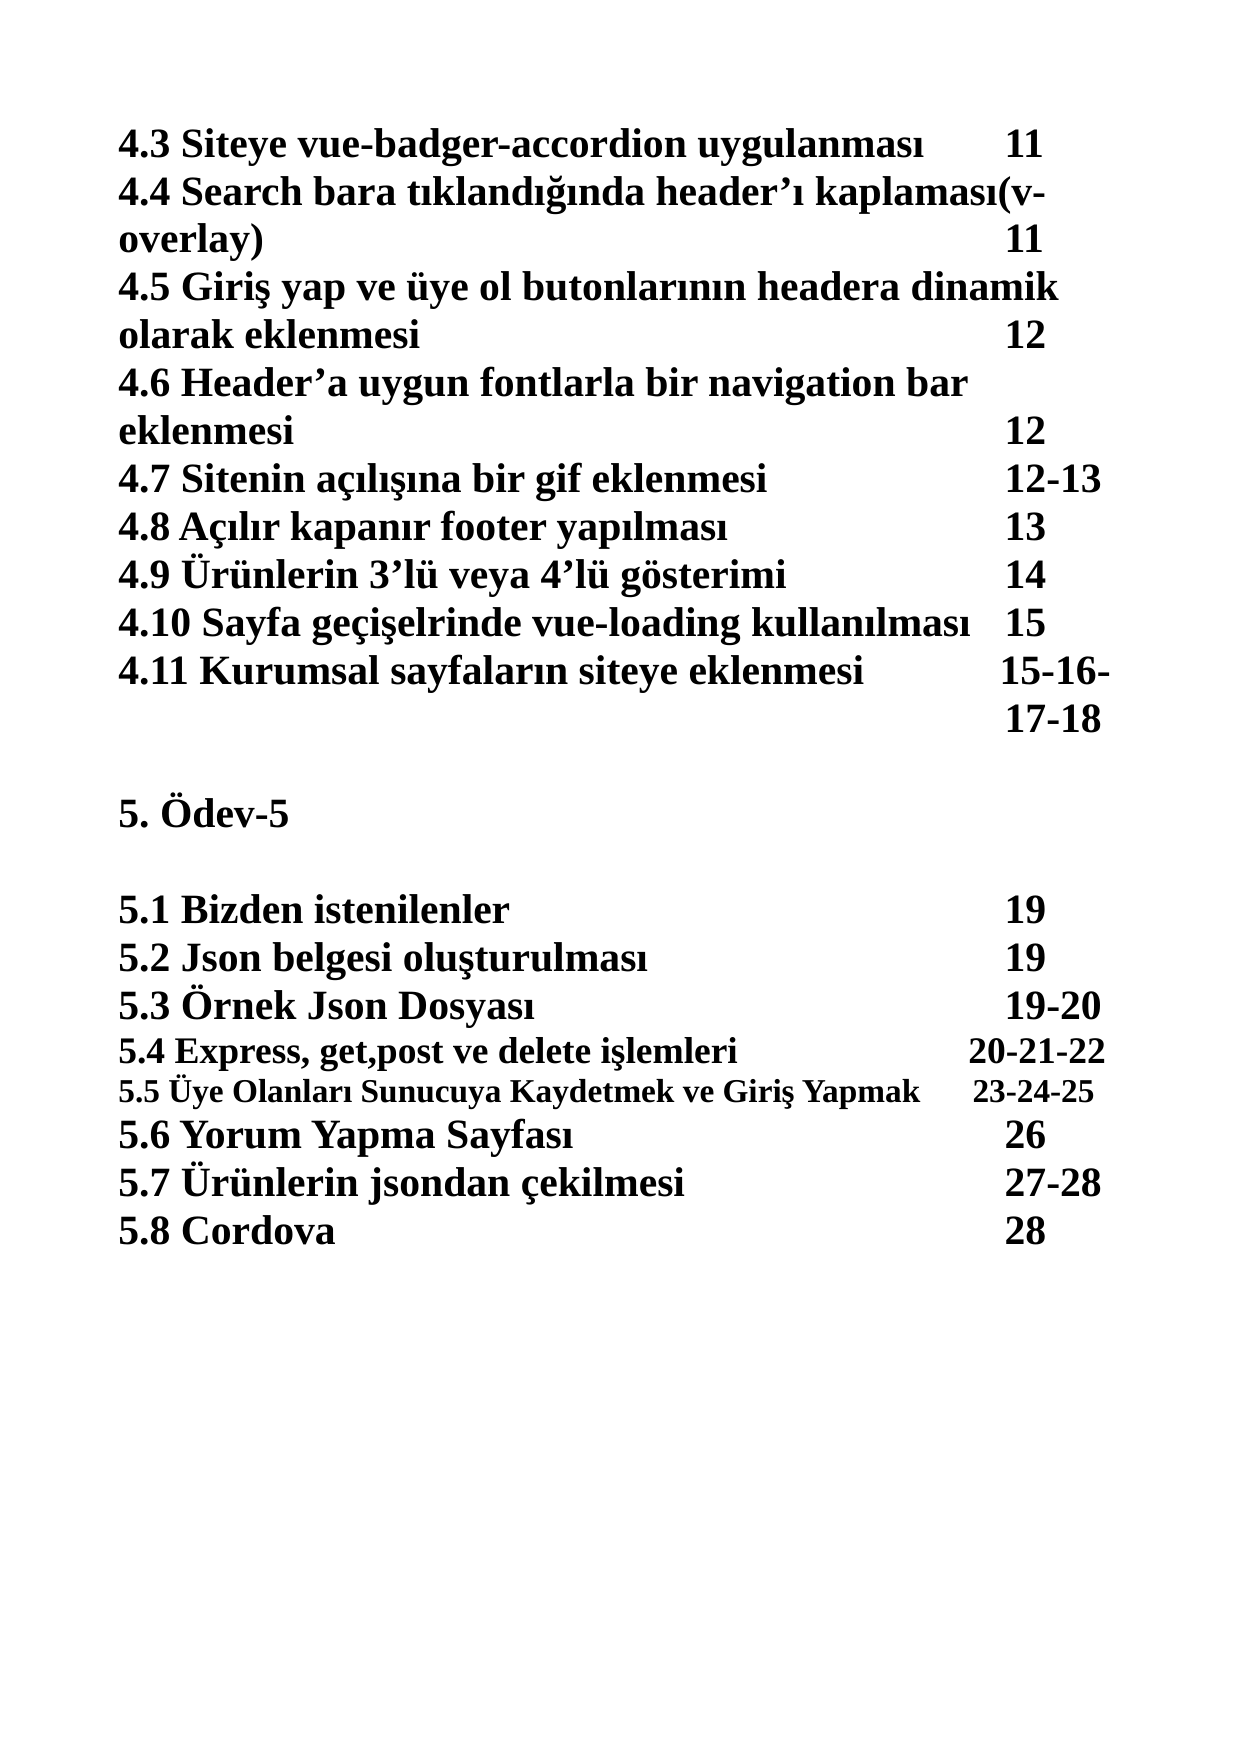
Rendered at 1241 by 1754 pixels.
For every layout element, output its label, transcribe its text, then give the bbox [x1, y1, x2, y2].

text 5.5 Üye Olanları Sunucuya Kaydetmek ve Giriş Yapmak 23-24-25 [118, 1072, 1122, 1110]
text 4.7 Sitenin açılışına bir gif eklenmesi 12-13 [118, 453, 1122, 501]
text 5.6 Yorum Yapma Sayfası 26 [118, 1110, 1122, 1158]
text 5.4 Express, get,post ve delete işlemleri 20-21-22 [118, 1028, 1122, 1072]
text 4.9 Ürünlerin 3’lü veya 4’lü gösterimi 14 [118, 549, 1122, 597]
text 4.5 Giriş yap ve üye ol butonlarının headera dinamik olarak eklenmesi 12 [118, 262, 1122, 358]
text 4.3 Siteye vue-badger-accordion uygulanması 11 [118, 118, 1122, 166]
text 4.11 Kurumsal sayfaların siteye eklenmesi 15-16- 17-18 [118, 645, 1122, 741]
text 5. Ödev-5 [118, 789, 1122, 837]
text 4.6 Header’a uygun fontlarla bir navigation bar eklenmesi 12 [118, 358, 1122, 453]
text 5.8 Cordova 28 [118, 1206, 1122, 1254]
text 5.1 Bizden istenilenler 19 [118, 885, 1122, 933]
text 4.10 Sayfa geçişelrinde vue-loading kullanılması 15 [118, 597, 1122, 645]
text 5.2 Json belgesi oluşturulması 19 [118, 933, 1122, 981]
text 4.4 Search bara tıklandığında header’ı kaplaması(v-overlay) 11 [118, 166, 1122, 262]
text 5.7 Ürünlerin jsondan çekilmesi 27-28 [118, 1158, 1122, 1206]
text 4.8 Açılır kapanır footer yapılması 13 [118, 501, 1122, 549]
text 5.3 Örnek Json Dosyası 19-20 [118, 981, 1122, 1028]
